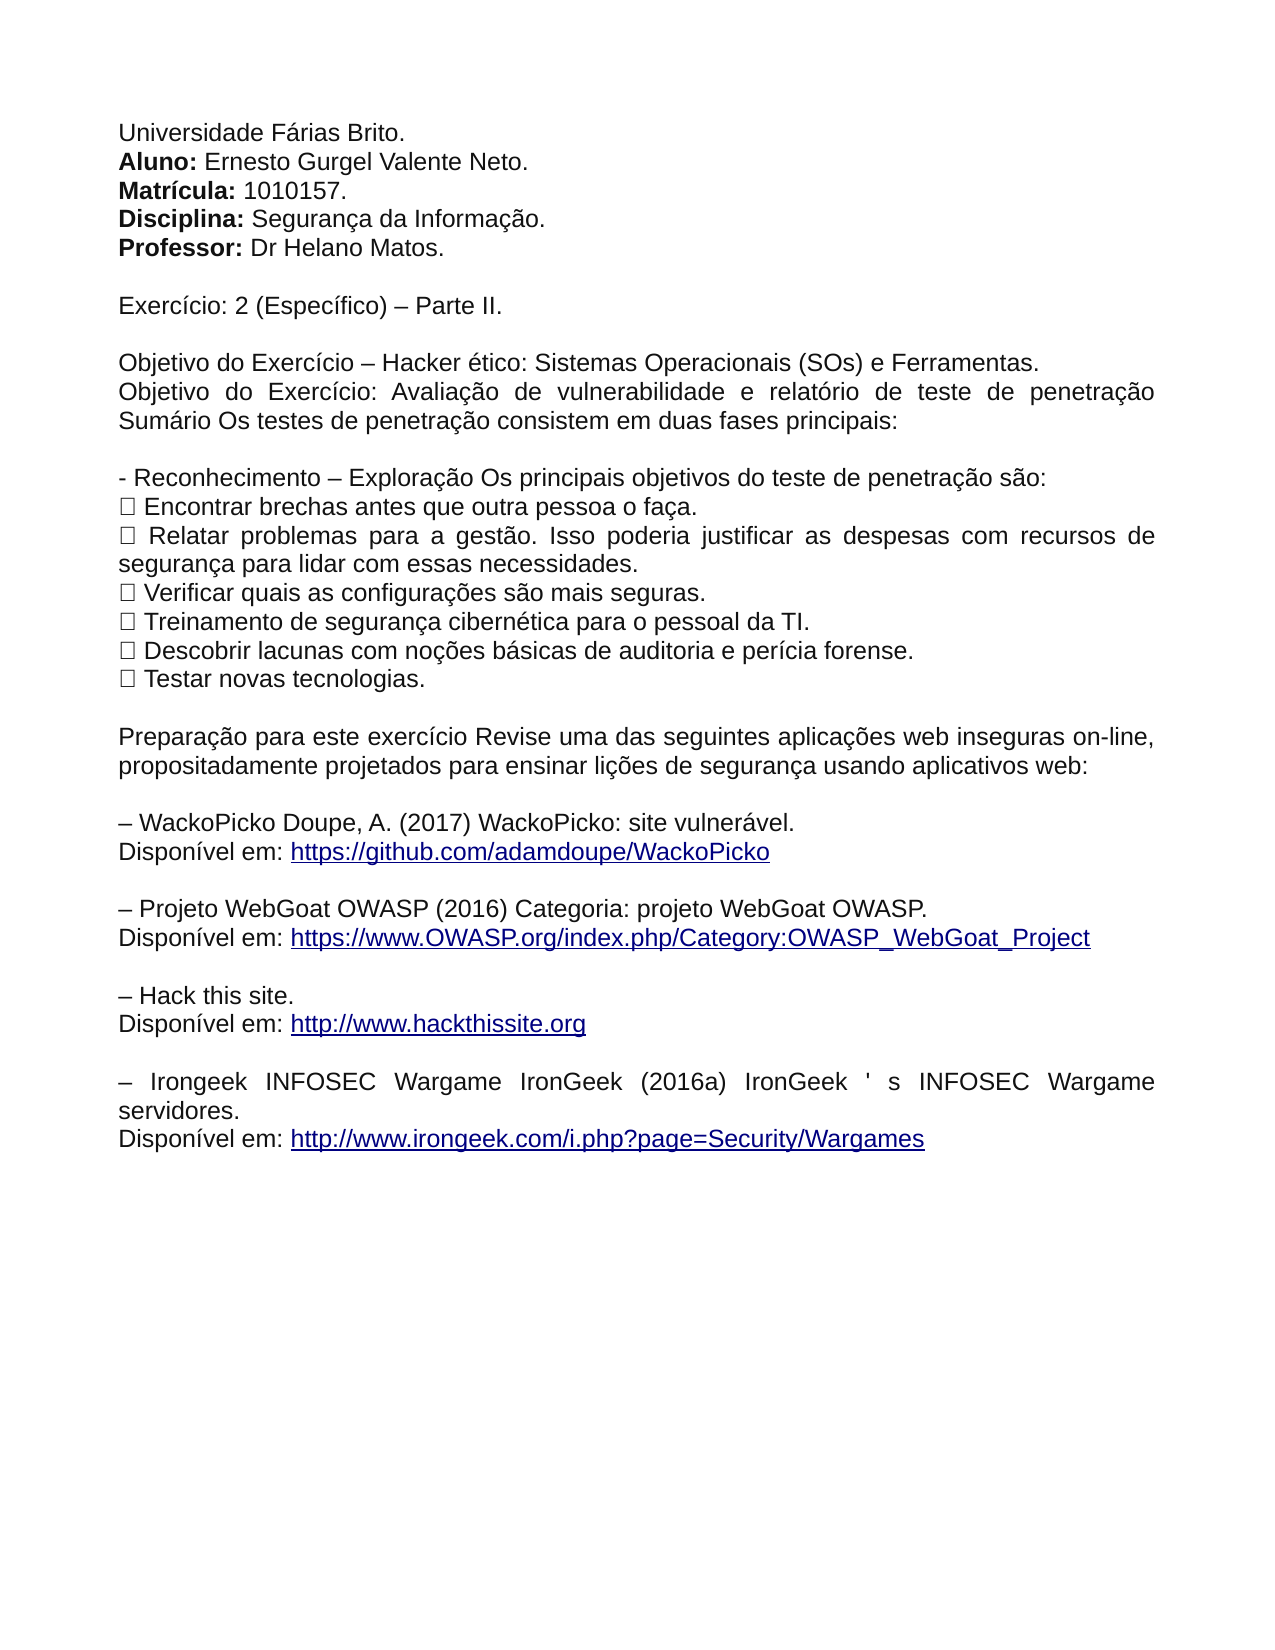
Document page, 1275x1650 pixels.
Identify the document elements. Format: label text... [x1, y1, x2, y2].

text – Projeto WebGoat OWASP (2016) Categoria: projeto WebGoat OWASP. [118, 894, 1157, 923]
text Disponível em: https://www.OWASP.org/index.php/Category:OWASP_WebGoat_Project [118, 923, 1157, 952]
text  Testar novas tecnologias. [118, 664, 1157, 693]
text Matrícula: 1010157. [118, 176, 1157, 204]
text – Irongeek INFOSEC Wargame IronGeek (2016a) IronGeek ' s INFOSEC Wargame servidores. [118, 1067, 1157, 1124]
text - Reconhecimento – Exploração Os principais objetivos do teste de penetração são: [118, 463, 1157, 492]
text Preparação para este exercício Revise uma das seguintes aplicações web inseguras on-line, propositadamente projetados para ensinar lições de segurança usando aplicativos web: [118, 722, 1157, 779]
text  Descobrir lacunas com noções básicas de auditoria e perícia forense. [118, 636, 1157, 664]
text  Verificar quais as configurações são mais seguras. [118, 578, 1157, 607]
text Universidade Fárias Brito. [118, 118, 1157, 147]
text  Encontrar brechas antes que outra pessoa o faça. [118, 492, 1157, 521]
text – WackoPicko Doupe, A. (2017) WackoPicko: site vulnerável. [118, 808, 1157, 837]
text – Hack this site. [118, 981, 1157, 1009]
text Disciplina: Segurança da Informação. [118, 204, 1157, 233]
text Aluno: Ernesto Gurgel Valente Neto. [118, 147, 1157, 176]
text Objetivo do Exercício: Avaliação de vulnerabilidade e relatório de teste de penetração Sumário Os testes de penetração consistem em duas fases principais: [118, 377, 1157, 434]
text Objetivo do Exercício – Hacker ético: Sistemas Operacionais (SOs) e Ferramentas. [118, 348, 1157, 377]
text  Relatar problemas para a gestão. Isso poderia justificar as despesas com recursos de segurança para lidar com essas necessidades. [118, 521, 1157, 578]
text Disponível em: http://www.hackthissite.org [118, 1009, 1157, 1038]
text  Treinamento de segurança cibernética para o pessoal da TI. [118, 607, 1157, 636]
text Disponível em: https://github.com/adamdoupe/WackoPicko [118, 837, 1157, 866]
text Exercício: 2 (Específico) – Parte II. [118, 291, 1157, 319]
text Disponível em: http://www.irongeek.com/i.php?page=Security/Wargames [118, 1124, 1157, 1153]
text Professor: Dr Helano Matos. [118, 233, 1157, 262]
